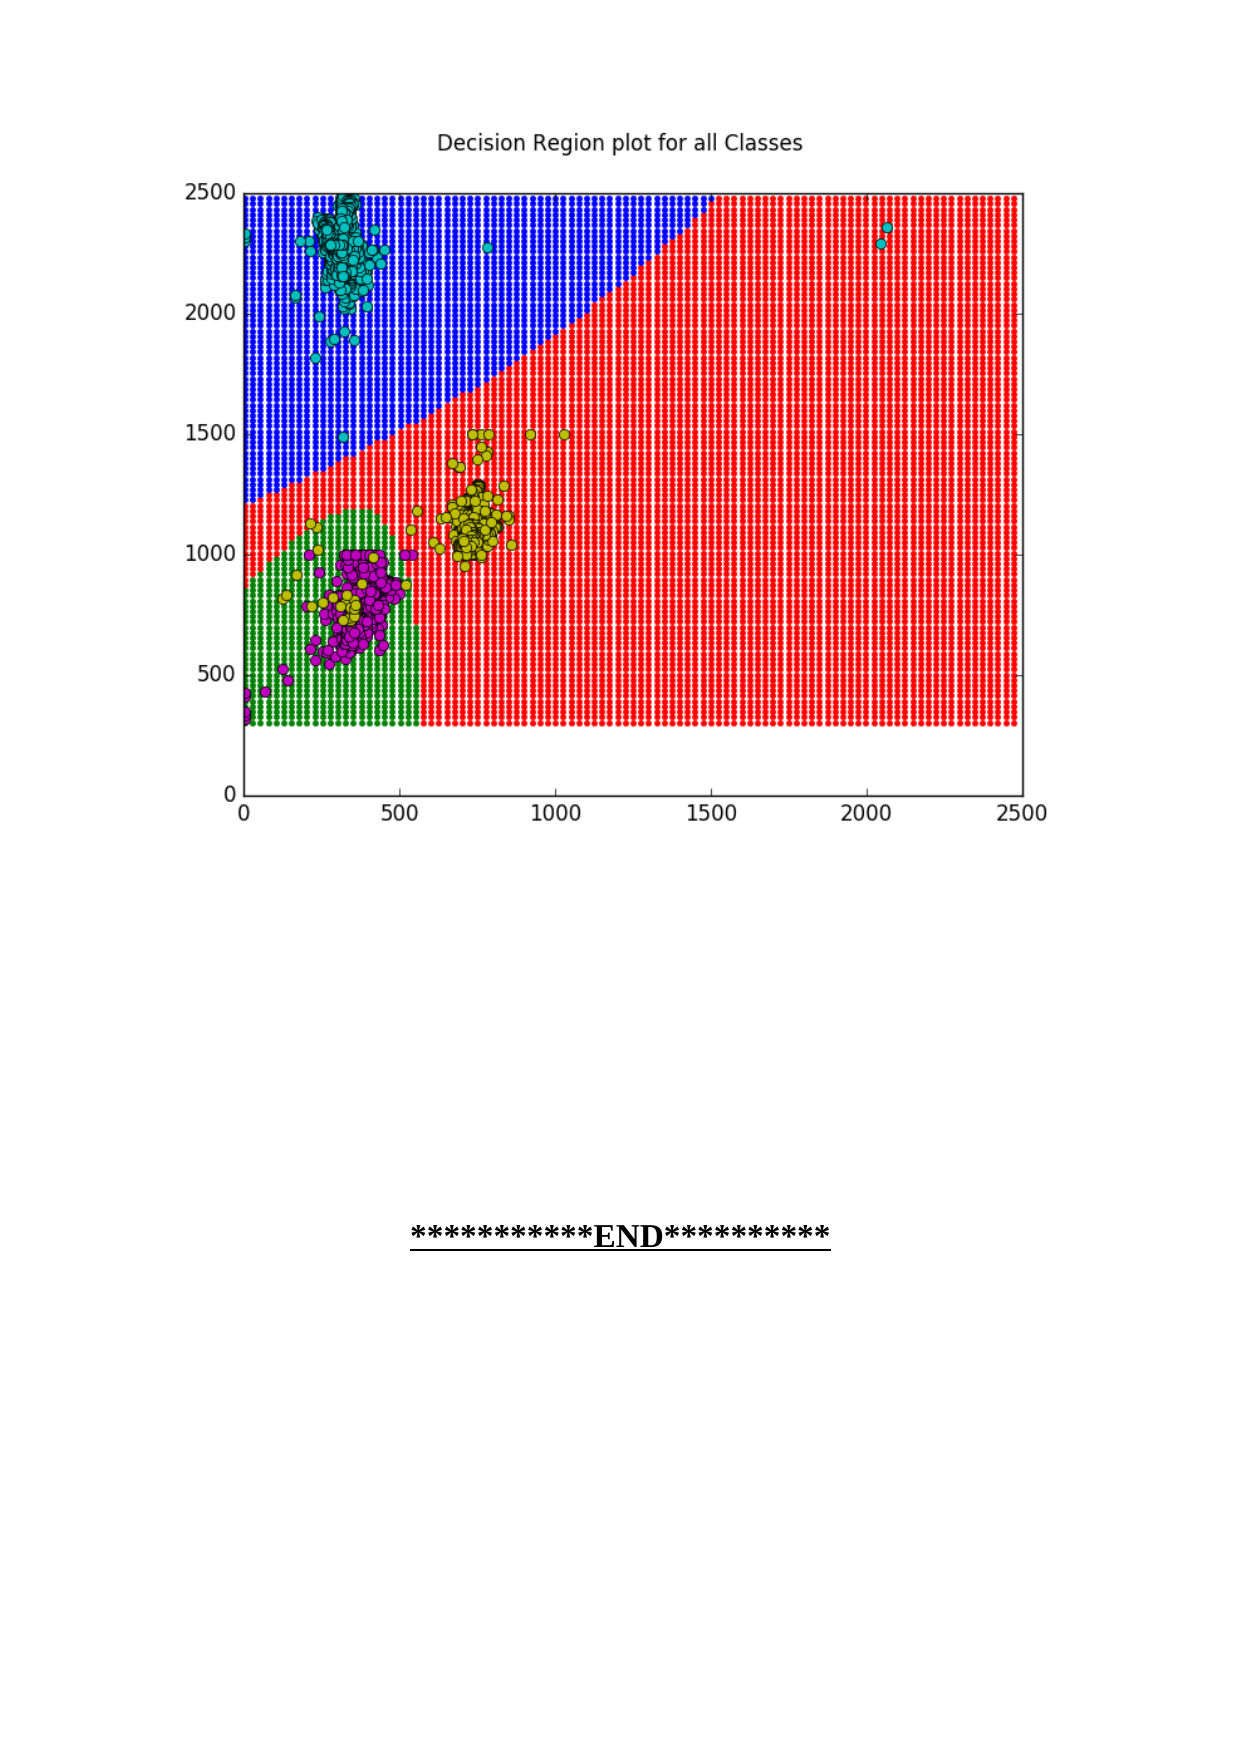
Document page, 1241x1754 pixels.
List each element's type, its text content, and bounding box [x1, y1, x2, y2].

text ***********END********** [118, 1216, 1122, 1254]
picture [118, 118, 1123, 871]
